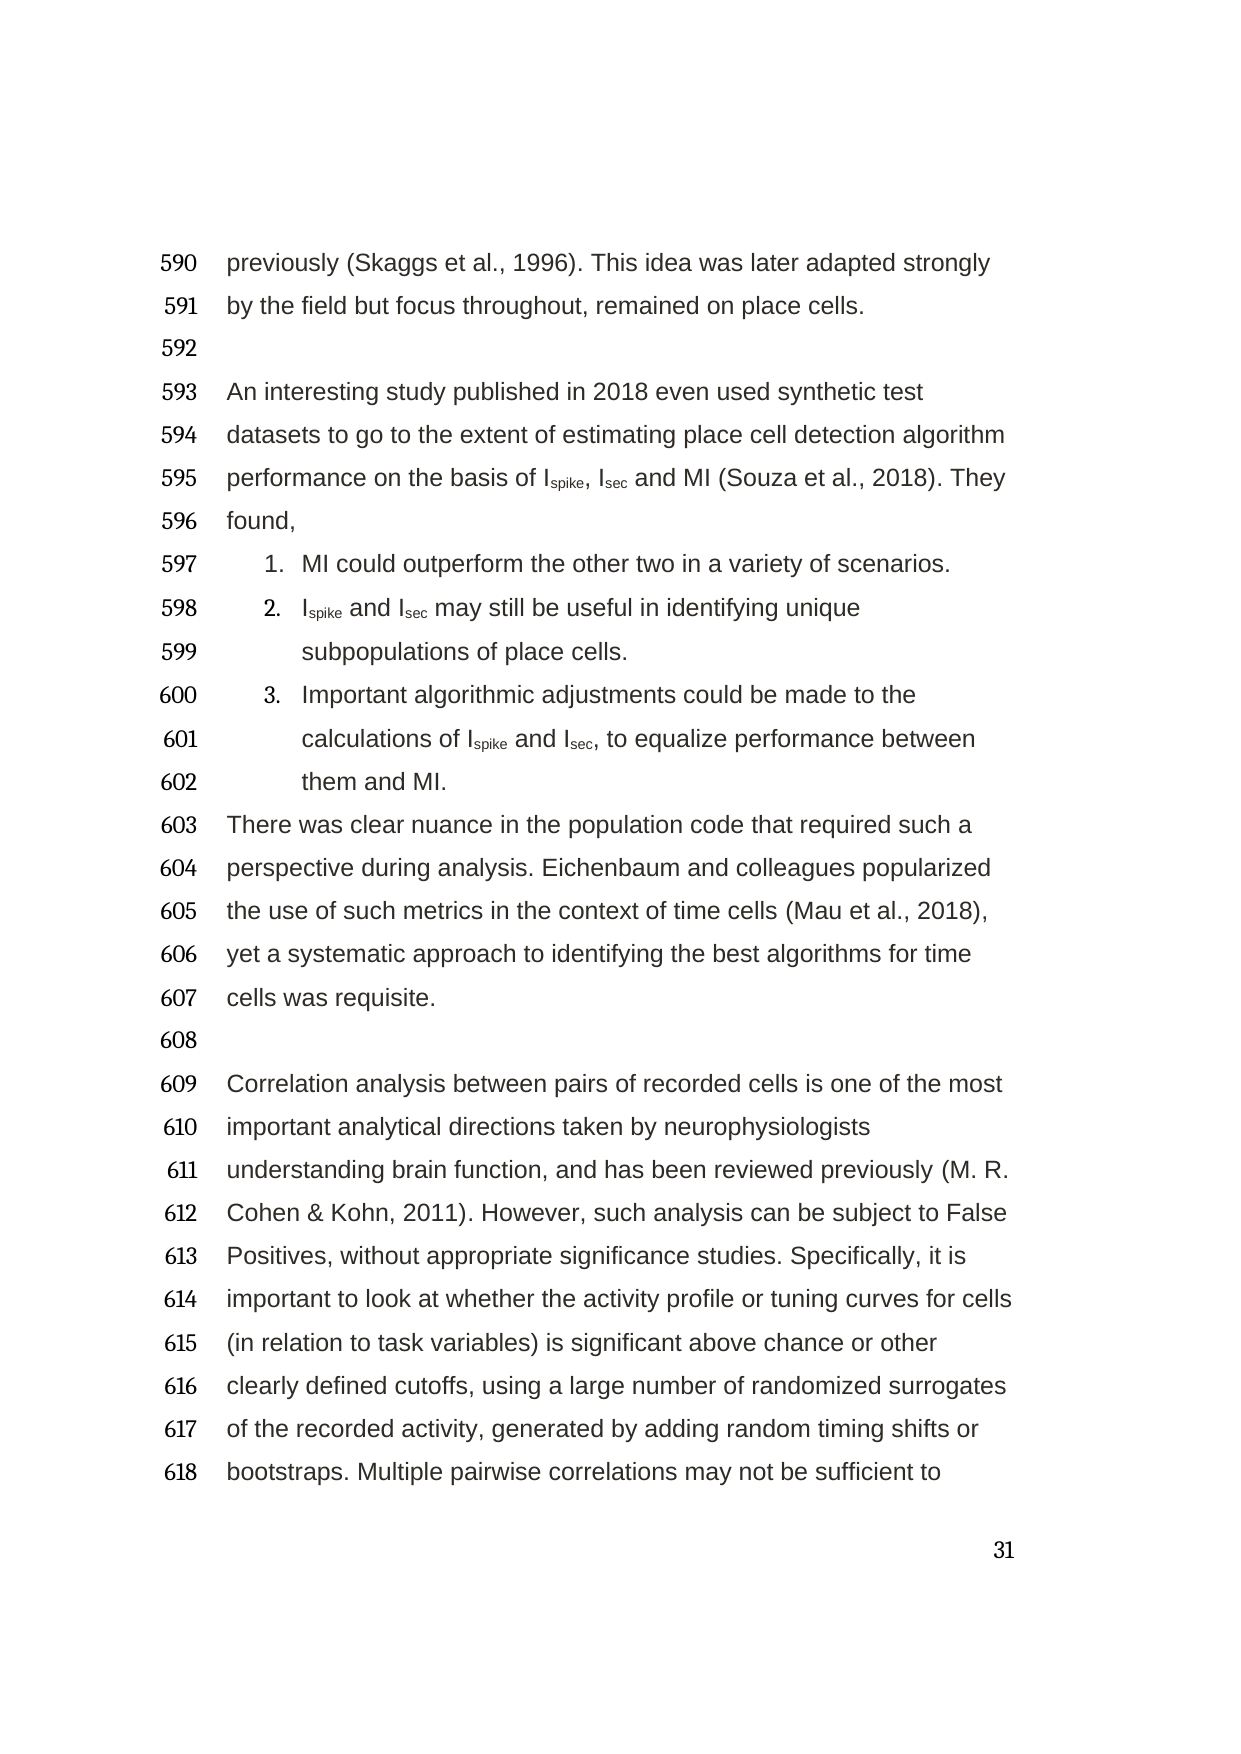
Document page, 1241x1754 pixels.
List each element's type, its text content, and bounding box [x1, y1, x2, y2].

list Ispike and Isec may still be useful in identifying unique subpopulations of place cells. [264, 593, 1014, 665]
list Important algorithmic adjustments could be made to the calculations of Ispike and Isec, to equalize performance between them and MI. [264, 680, 1014, 796]
text previously (Skaggs et al., 1996)⁠. This idea was later adapted strongly by the field but focus throughout, remained on place cells. [226, 248, 1014, 319]
text Correlation analysis between pairs of recorded cells is one of the most important analytical directions taken by neurophysiologists understanding brain function, and has been reviewed previously (M. R. Cohen & Kohn, 2011)⁠. However, such analysis can be subject to False Positives, without appropriate significance studies. Specifically, it is important to look at whether the activity profile or tuning curves for cells (in relation to task variables) is significant above chance or other clearly defined cutoffs, using a large number of randomized surrogates of the recorded activity, generated by adding random timing shifts or bootstraps. Multiple pairwise correlations may not be sufficient to [226, 1069, 1014, 1486]
list MI could outperform the other two in a variety of scenarios. [264, 549, 1014, 578]
text There was clear nuance in the population code that required such a perspective during analysis. Eichenbaum and colleagues popularized the use of such metrics in the context of time cells (Mau et al., 2018)⁠, yet a systematic approach to identifying the best algorithms for time cells was requisite. [226, 810, 1014, 1011]
text An interesting study published in 2018 even used synthetic test datasets to go to the extent of estimating place cell detection algorithm performance on the basis of Ispike, Isec and MI (Souza et al., 2018)⁠. They found, [226, 377, 1014, 535]
